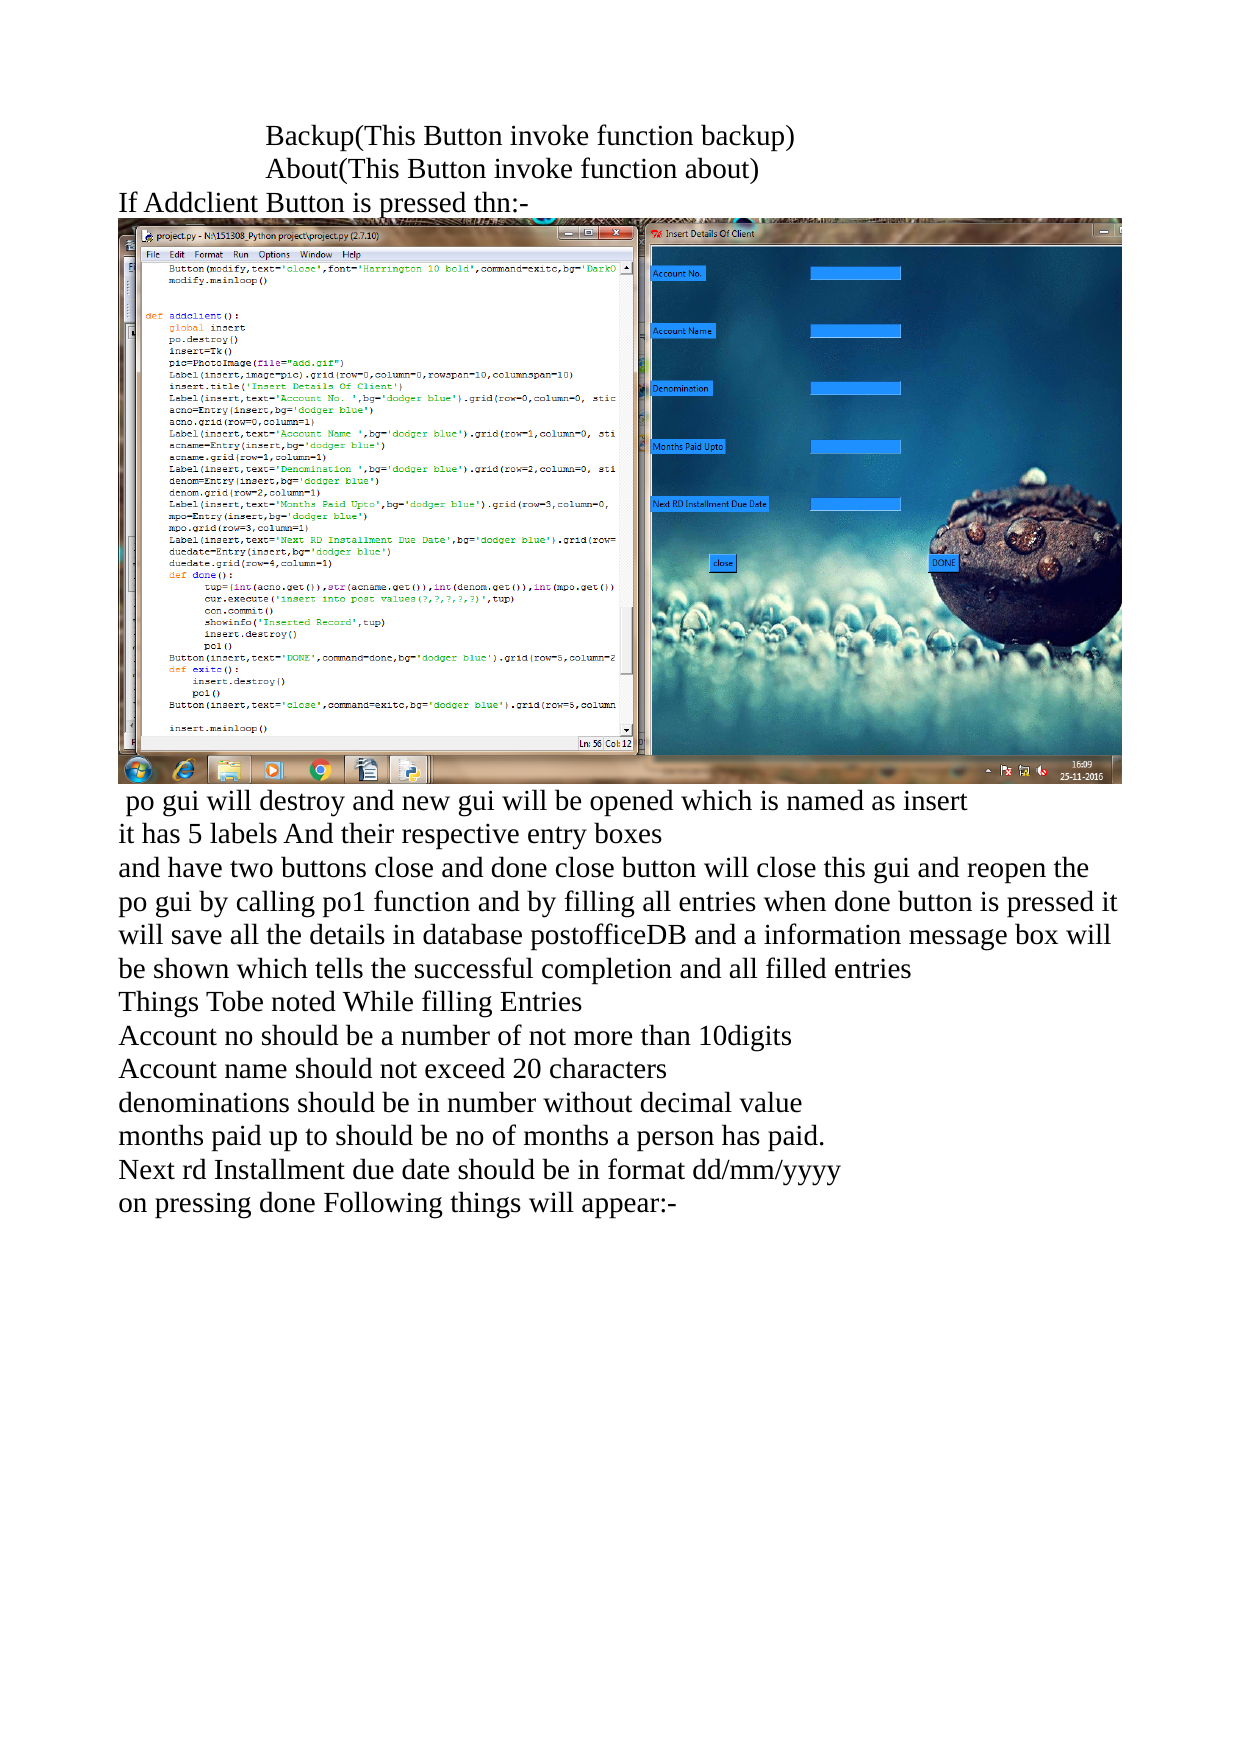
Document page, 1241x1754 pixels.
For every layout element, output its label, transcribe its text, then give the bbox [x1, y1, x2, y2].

text Account no should be a number of not more than 10digits [118, 1018, 1122, 1051]
text Things Tobe noted While filling Entries [118, 984, 1122, 1018]
text Account name should not exceed 20 characters [118, 1051, 1122, 1085]
picture [118, 218, 1122, 784]
text it has 5 labels And their respective entry boxes [118, 817, 1122, 850]
text Backup(This Button invoke function backup) [118, 118, 1122, 152]
text on pressing done Following things will appear:- [118, 1186, 1122, 1219]
text denominations should be in number without decimal value [118, 1085, 1122, 1118]
text po gui will destroy and new gui will be opened which is named as insert [118, 784, 1122, 817]
text Next rd Installment due date should be in format dd/mm/yyyy [118, 1152, 1122, 1186]
text months paid up to should be no of months a person has paid. [118, 1118, 1122, 1152]
text About(This Button invoke function about) [118, 152, 1122, 185]
text If Addclient Button is pressed thn:- [118, 185, 1122, 218]
text and have two buttons close and done close button will close this gui and reopen the po gui by calling po1 function and by filling all entries when done button is pressed it will save all the details in database postofficeDB and a information message box will be shown which tells the successful completion and all filled entries [118, 850, 1122, 984]
